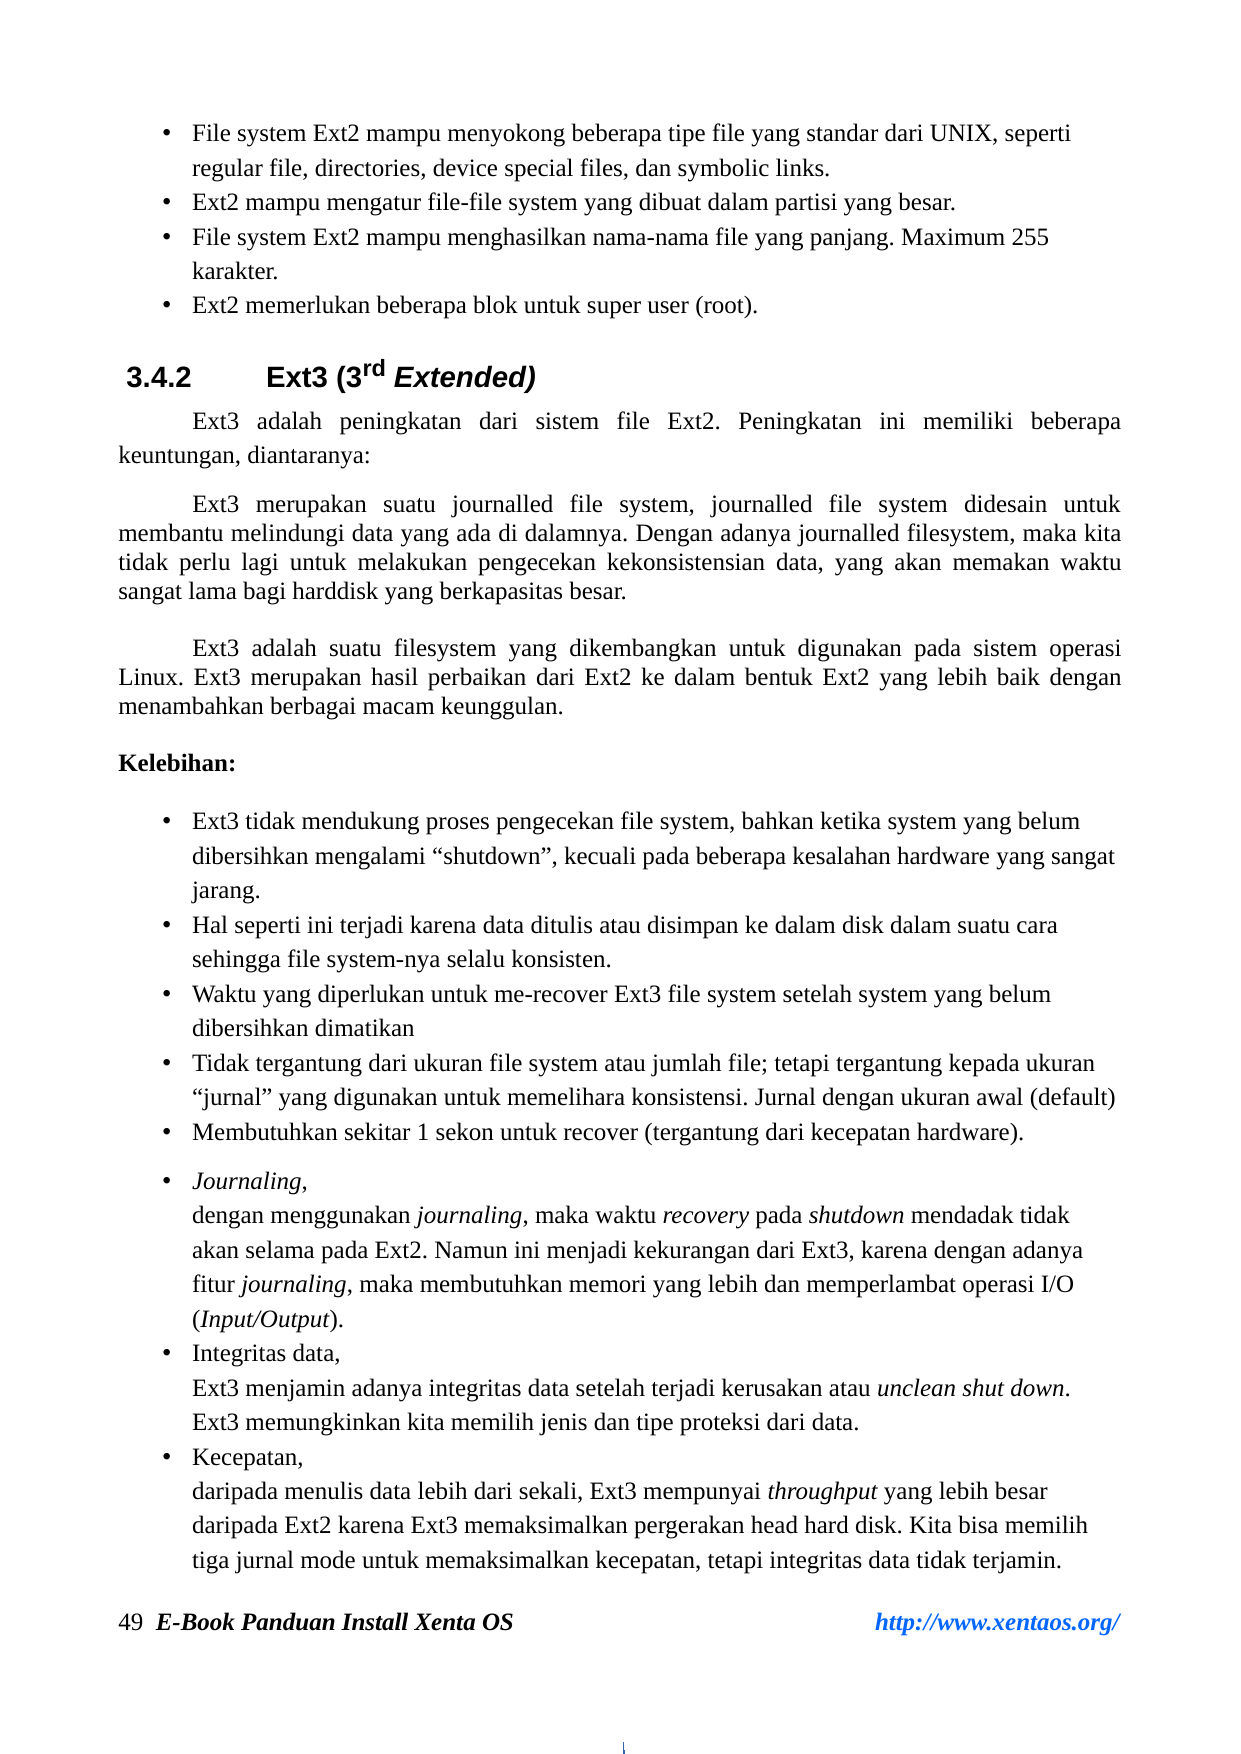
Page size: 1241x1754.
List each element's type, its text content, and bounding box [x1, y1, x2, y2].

list Hal seperti ini terjadi karena data ditulis atau disimpan ke dalam disk dalam suatu cara sehingga file system-nya selalu konsisten. [162, 910, 1122, 973]
list File system Ext2 mampu menghasilkan nama-nama file yang panjang. Maximum 255 karakter. [162, 222, 1122, 285]
text Ext3 merupakan suatu journalled file system, journalled file system didesain untuk membantu melindungi data yang ada di dalamnya. Dengan adanya journalled filesystem, maka kita tidak perlu lagi untuk melakukan pengecekan kekonsistensian data, yang akan memakan waktu sangat lama bagi harddisk yang berkapasitas besar. [118, 489, 1122, 604]
text Ext3 adalah suatu filesystem yang dikembangkan untuk digunakan pada sistem operasi Linux. Ext3 merupakan hasil perbaikan dari Ext2 ke dalam bentuk Ext2 yang lebih baik dengan menambahkan berbagai macam keunggulan. [118, 633, 1122, 719]
list Ext2 mampu mengatur file-file system yang dibuat dalam partisi yang besar. [162, 187, 1122, 216]
list Ext2 memerlukan beberapa blok untuk super user (root). [162, 291, 1122, 319]
list Ext3 tidak mendukung proses pengecekan file system, bahkan ketika system yang belum dibersihkan mengalami “shutdown”, kecuali pada beberapa kesalahan hardware yang sangat jarang. [162, 806, 1122, 904]
list Integritas data, Ext3 menjamin adanya integritas data setelah terjadi kerusakan atau unclean shut down. Ext3 memungkinkan kita memilih jenis dan tipe proteksi dari data. [162, 1338, 1122, 1436]
list File system Ext2 mampu menyokong beberapa tipe file yang standar dari UNIX, seperti regular file, directories, device special files, dan symbolic links. [162, 118, 1122, 181]
list Journaling, dengan menggunakan journaling, maka waktu recovery pada shutdown mendadak tidak akan selama pada Ext2. Namun ini menjadi kekurangan dari Ext3, karena dengan adanya fitur journaling, maka membutuhkan memori yang lebih dan memperlambat operasi I/O (Input/Output). [162, 1166, 1122, 1332]
list Kecepatan, daripada menulis data lebih dari sekali, Ext3 mempunyai throughput yang lebih besar daripada Ext2 karena Ext3 memaksimalkan pergerakan head hard disk. Kita bisa memilih tiga jurnal mode untuk memaksimalkan kecepatan, tetapi integritas data tidak terjamin. [162, 1442, 1122, 1574]
list Membutuhkan sekitar 1 sekon untuk recover (tergantung dari kecepatan hardware). [162, 1117, 1122, 1146]
text Ext3 adalah peningkatan dari sistem file Ext2. Peningkatan ini memiliki beberapa keuntungan, diantaranya: [118, 406, 1122, 469]
list Tidak tergantung dari ukuran file system atau jumlah file; tetapi tergantung kepada ukuran “jurnal” yang digunakan untuk memelihara konsistensi. Jurnal dengan ukuran awal (default) [162, 1048, 1122, 1111]
list Waktu yang diperlukan untuk me-recover Ext3 file system setelah system yang belum dibersihkan dimatikan [162, 979, 1122, 1042]
text Kelebihan: [118, 748, 1122, 777]
subtitle Ext3 (3rd Extended) [118, 354, 1122, 393]
